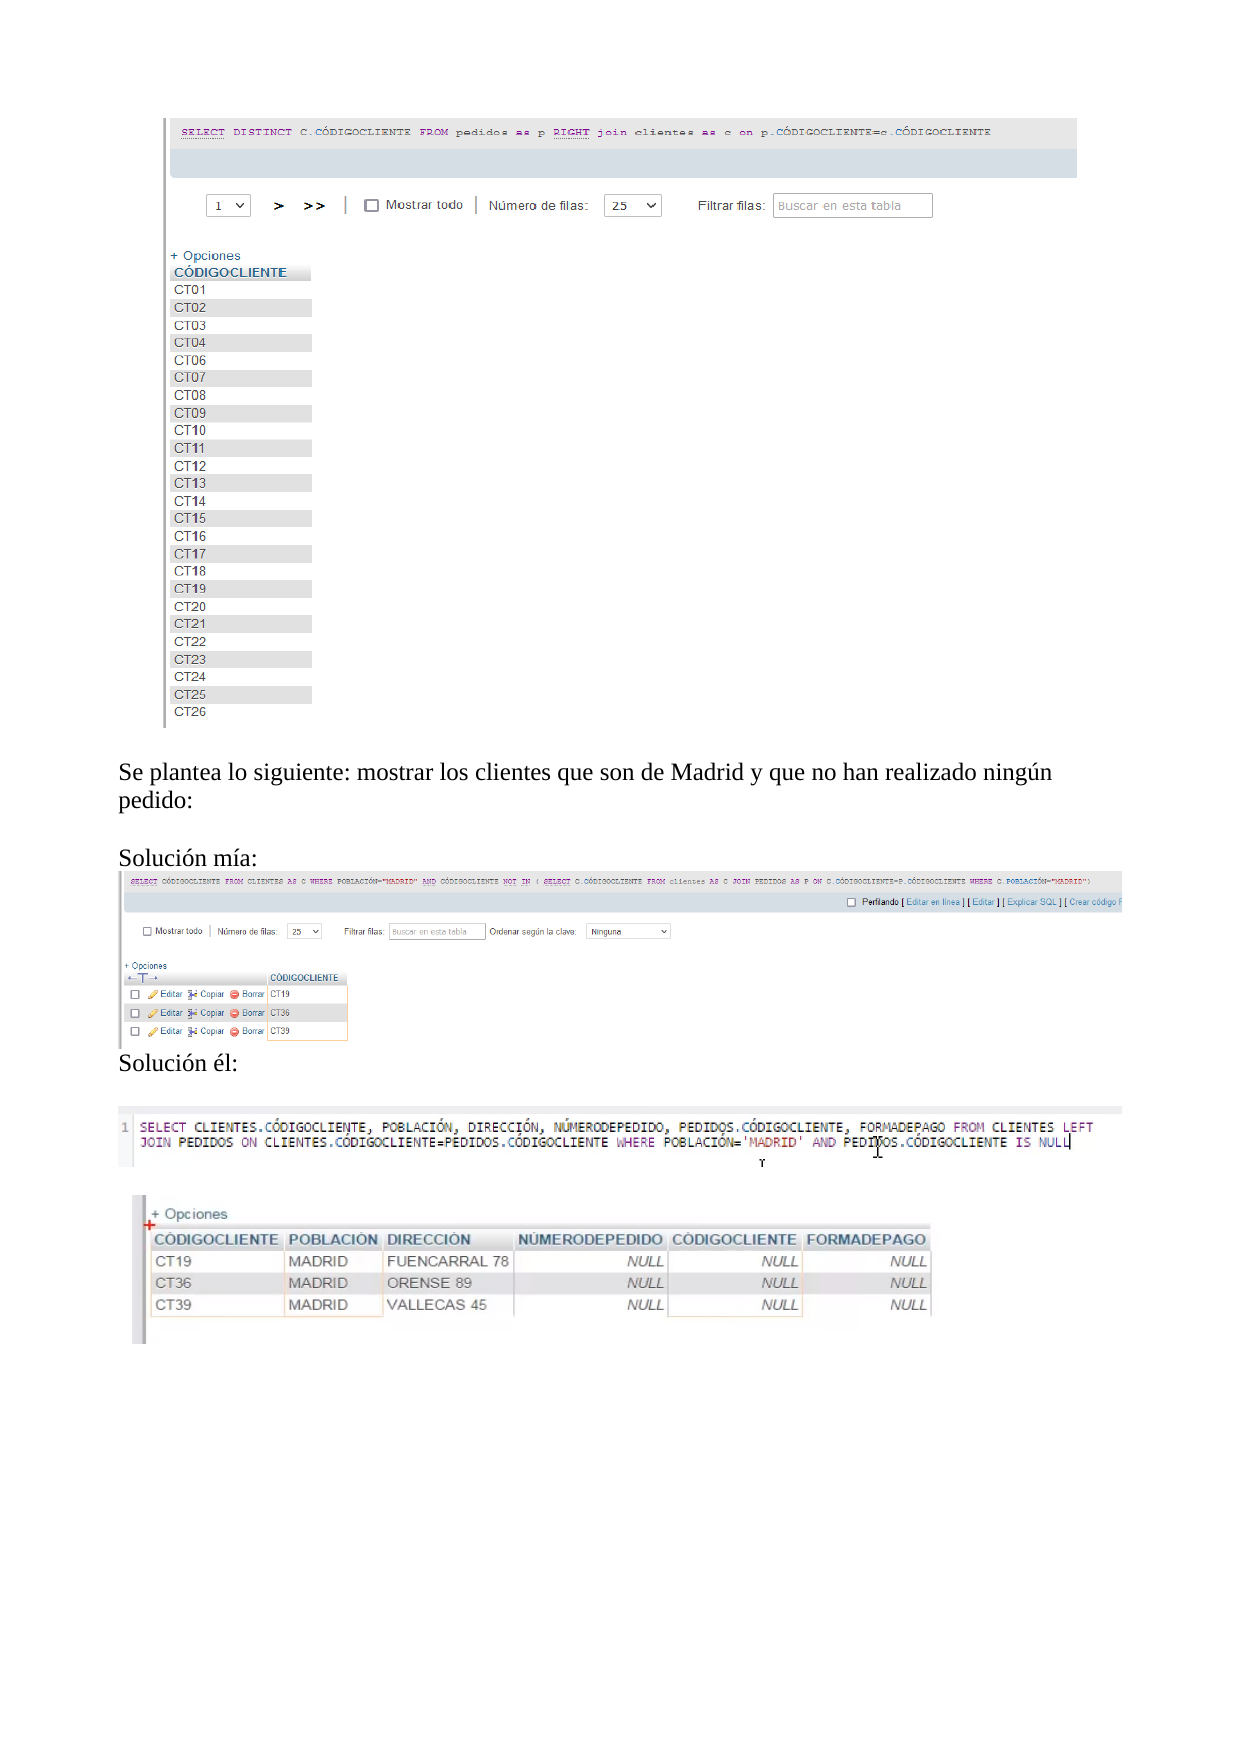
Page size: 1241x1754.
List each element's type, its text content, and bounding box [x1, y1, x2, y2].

text Se plantea lo siguiente: mostrar los clientes que son de Madrid y que no han realizado ningún pedido: [118, 757, 1122, 814]
text Solución mía: [118, 843, 1122, 871]
picture [118, 871, 1123, 1049]
text Solución él: [118, 1049, 1122, 1077]
picture [118, 1106, 1123, 1167]
picture [163, 118, 1077, 728]
picture [132, 1195, 1109, 1344]
